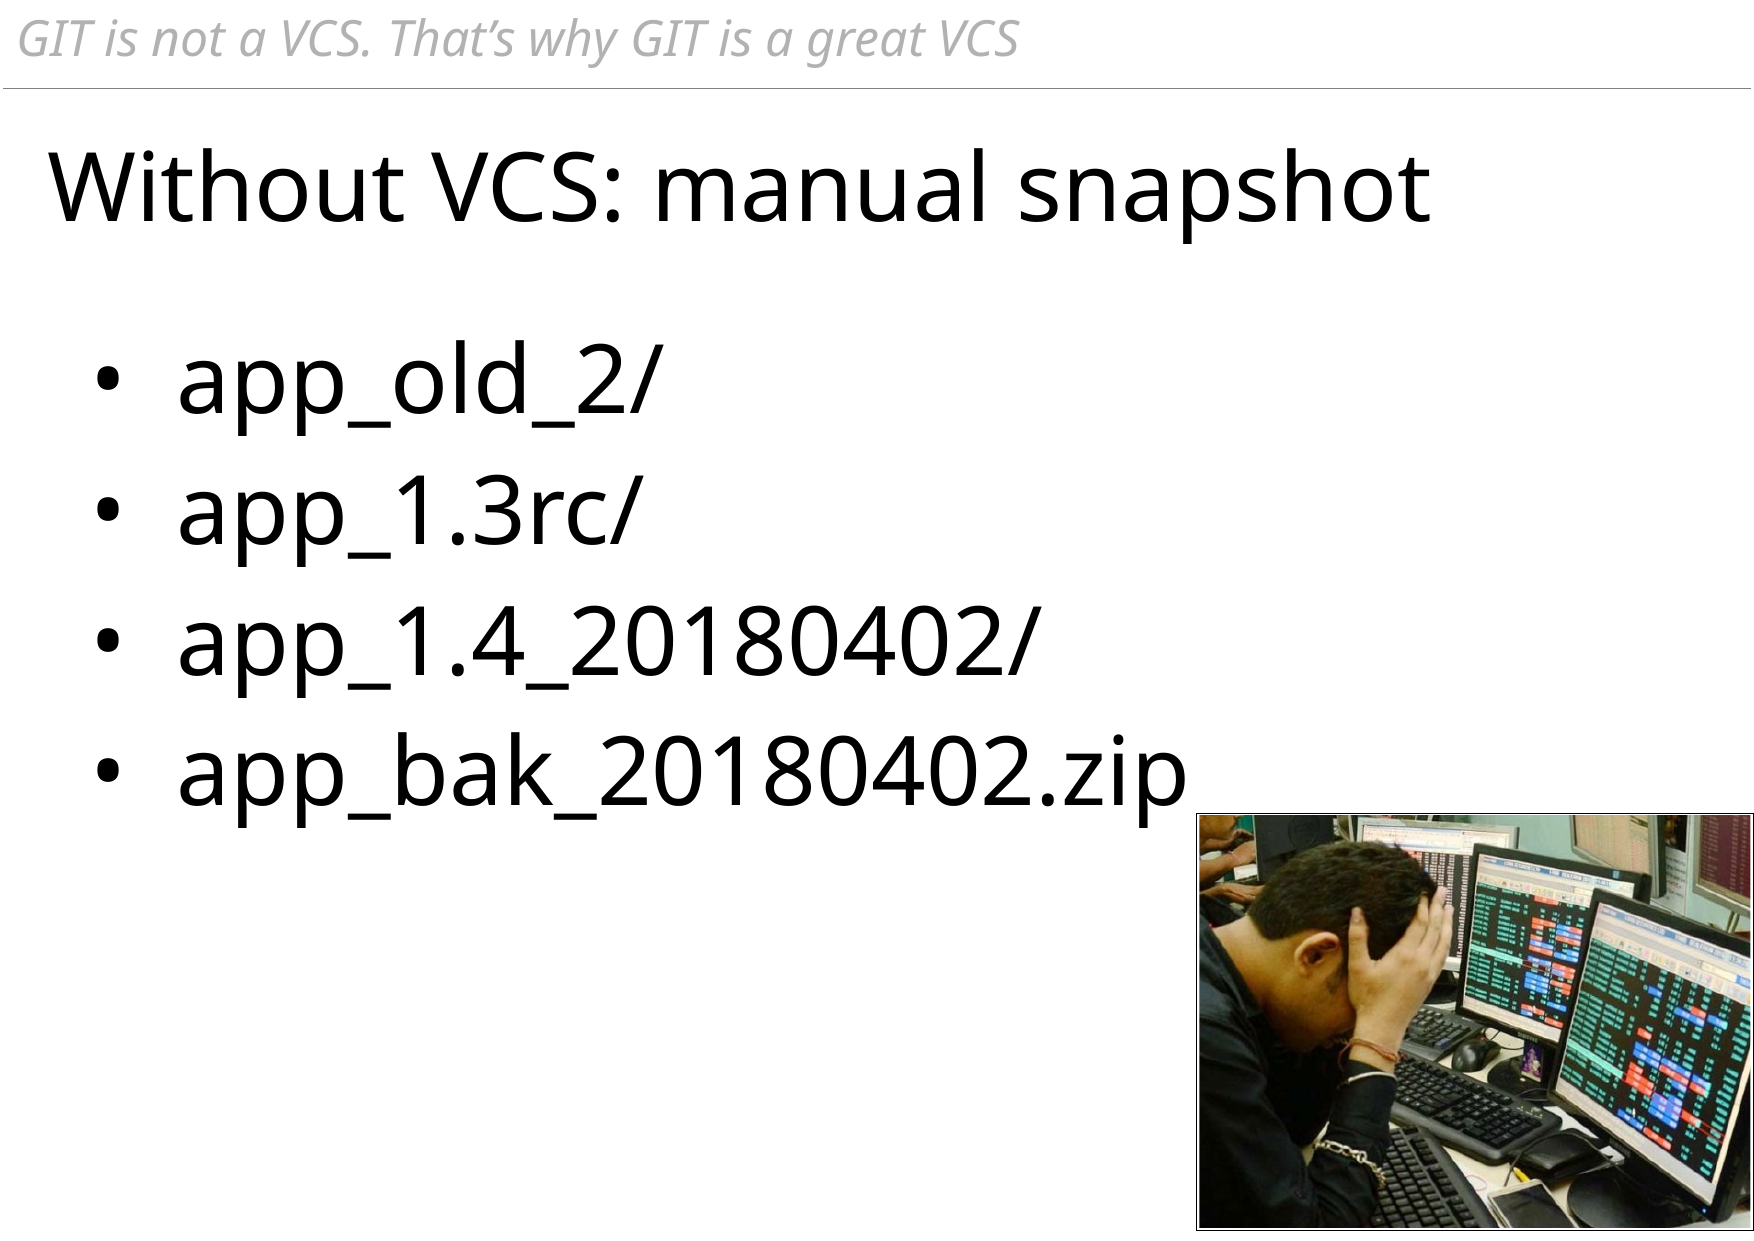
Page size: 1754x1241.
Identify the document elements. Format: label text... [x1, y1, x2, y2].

picture [1199, 815, 1751, 1228]
text • app_bak_20180402.zip [3, 703, 1751, 833]
text • app_old_2/ [3, 311, 1751, 442]
text • app_1.3rc/ [3, 442, 1751, 572]
text Without VCS: manual snapshot [3, 118, 1751, 249]
text • app_1.4_20180402/ [3, 572, 1751, 703]
